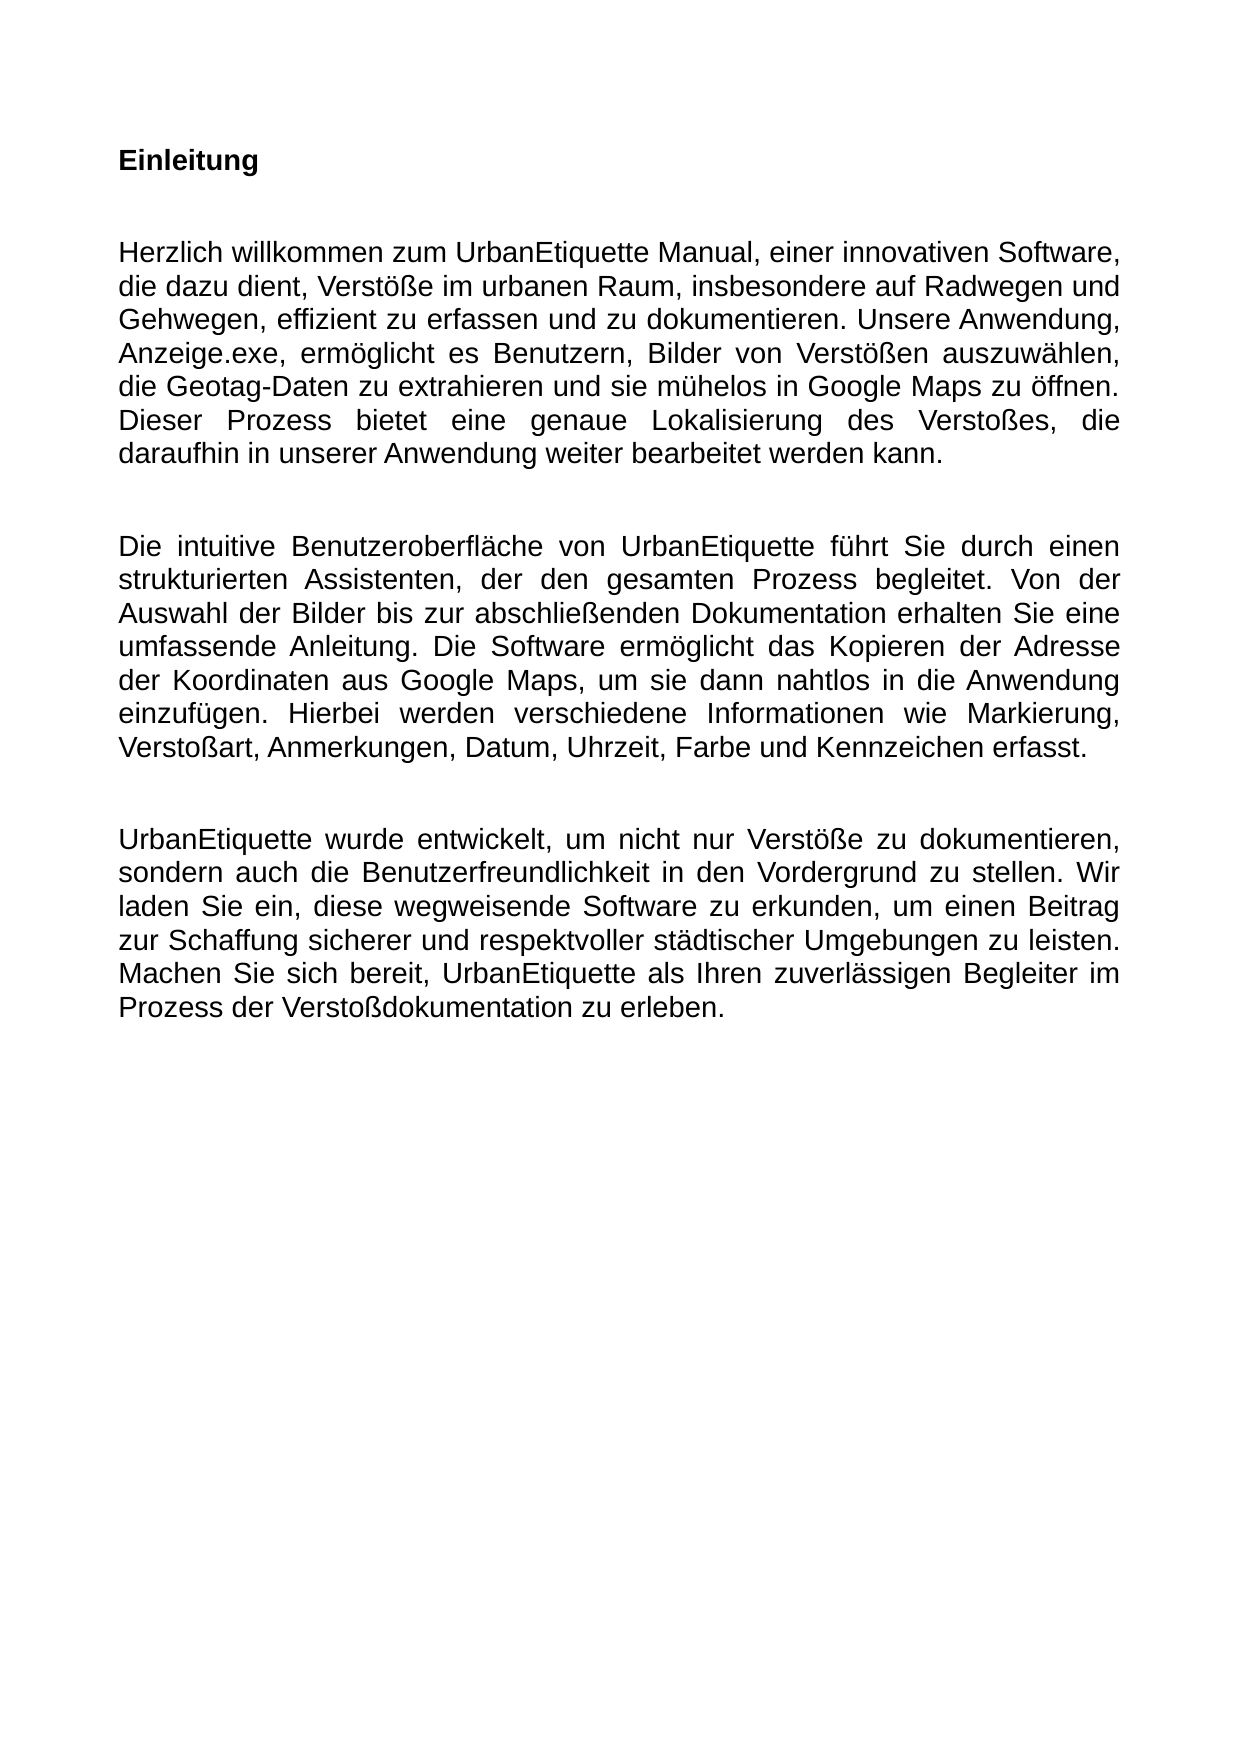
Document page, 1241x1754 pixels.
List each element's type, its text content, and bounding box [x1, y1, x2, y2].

subtitle Einleitung [118, 143, 1122, 177]
text Herzlich willkommen zum UrbanEtiquette Manual, einer innovativen Software, die dazu dient, Verstöße im urbanen Raum, insbesondere auf Radwegen und Gehwegen, effizient zu erfassen und zu dokumentieren. Unsere Anwendung, Anzeige.exe, ermöglicht es Benutzern, Bilder von Verstößen auszuwählen, die Geotag-Daten zu extrahieren und sie mühelos in Google Maps zu öffnen. Dieser Prozess bietet eine genaue Lokalisierung des Verstoßes, die daraufhin in unserer Anwendung weiter bearbeitet werden kann. [118, 235, 1122, 470]
text UrbanEtiquette wurde entwickelt, um nicht nur Verstöße zu dokumentieren, sondern auch die Benutzerfreundlichkeit in den Vordergrund zu stellen. Wir laden Sie ein, diese wegweisende Software zu erkunden, um einen Beitrag zur Schaffung sicherer und respektvoller städtischer Umgebungen zu leisten. Machen Sie sich bereit, UrbanEtiquette als Ihren zuverlässigen Begleiter im Prozess der Verstoßdokumentation zu erleben. [118, 822, 1122, 1023]
text Die intuitive Benutzeroberfläche von UrbanEtiquette führt Sie durch einen strukturierten Assistenten, der den gesamten Prozess begleitet. Von der Auswahl der Bilder bis zur abschließenden Dokumentation erhalten Sie eine umfassende Anleitung. Die Software ermöglicht das Kopieren der Adresse der Koordinaten aus Google Maps, um sie dann nahtlos in die Anwendung einzufügen. Hierbei werden verschiedene Informationen wie Markierung, Verstoßart, Anmerkungen, Datum, Uhrzeit, Farbe und Kennzeichen erfasst. [118, 528, 1122, 763]
